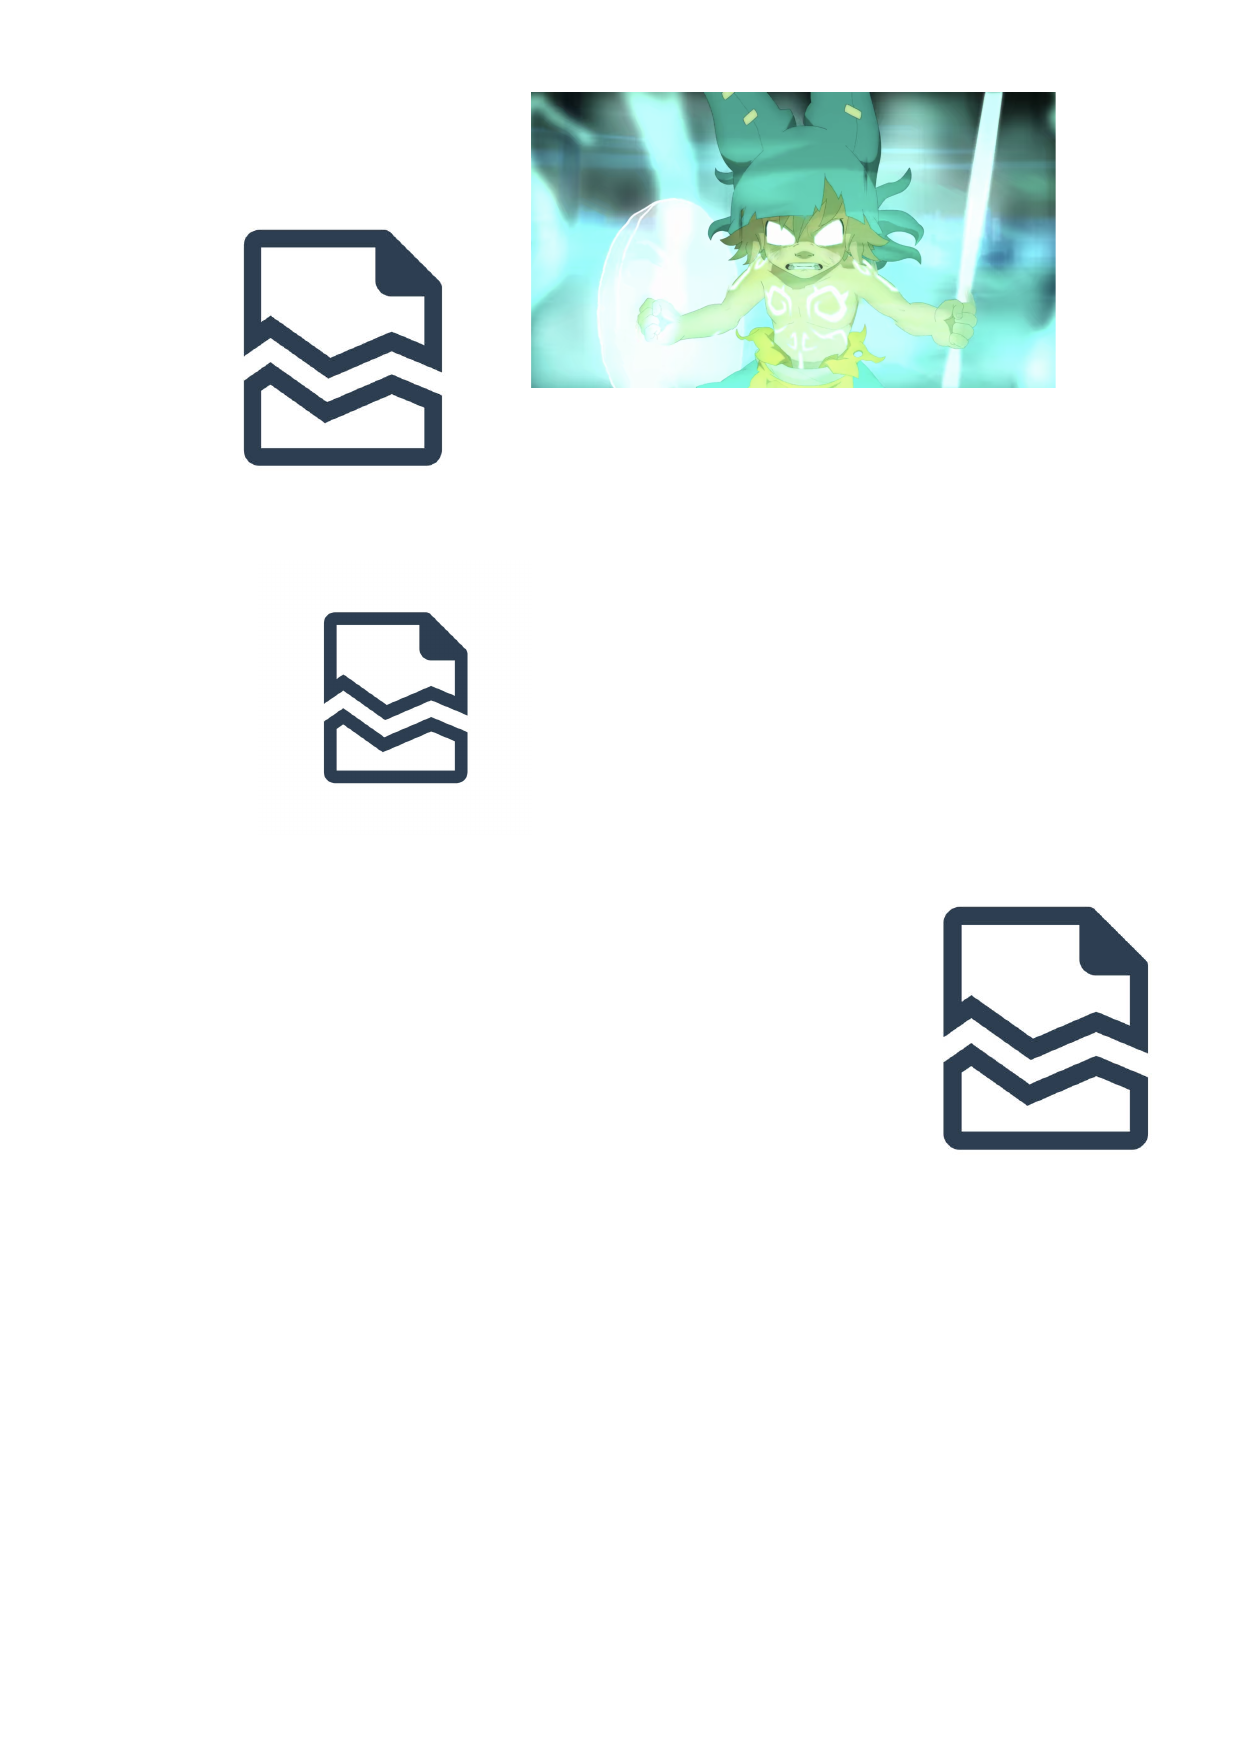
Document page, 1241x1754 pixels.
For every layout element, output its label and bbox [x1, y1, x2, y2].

picture [153, 92, 1056, 537]
picture [258, 560, 533, 835]
picture [851, 833, 1241, 1223]
